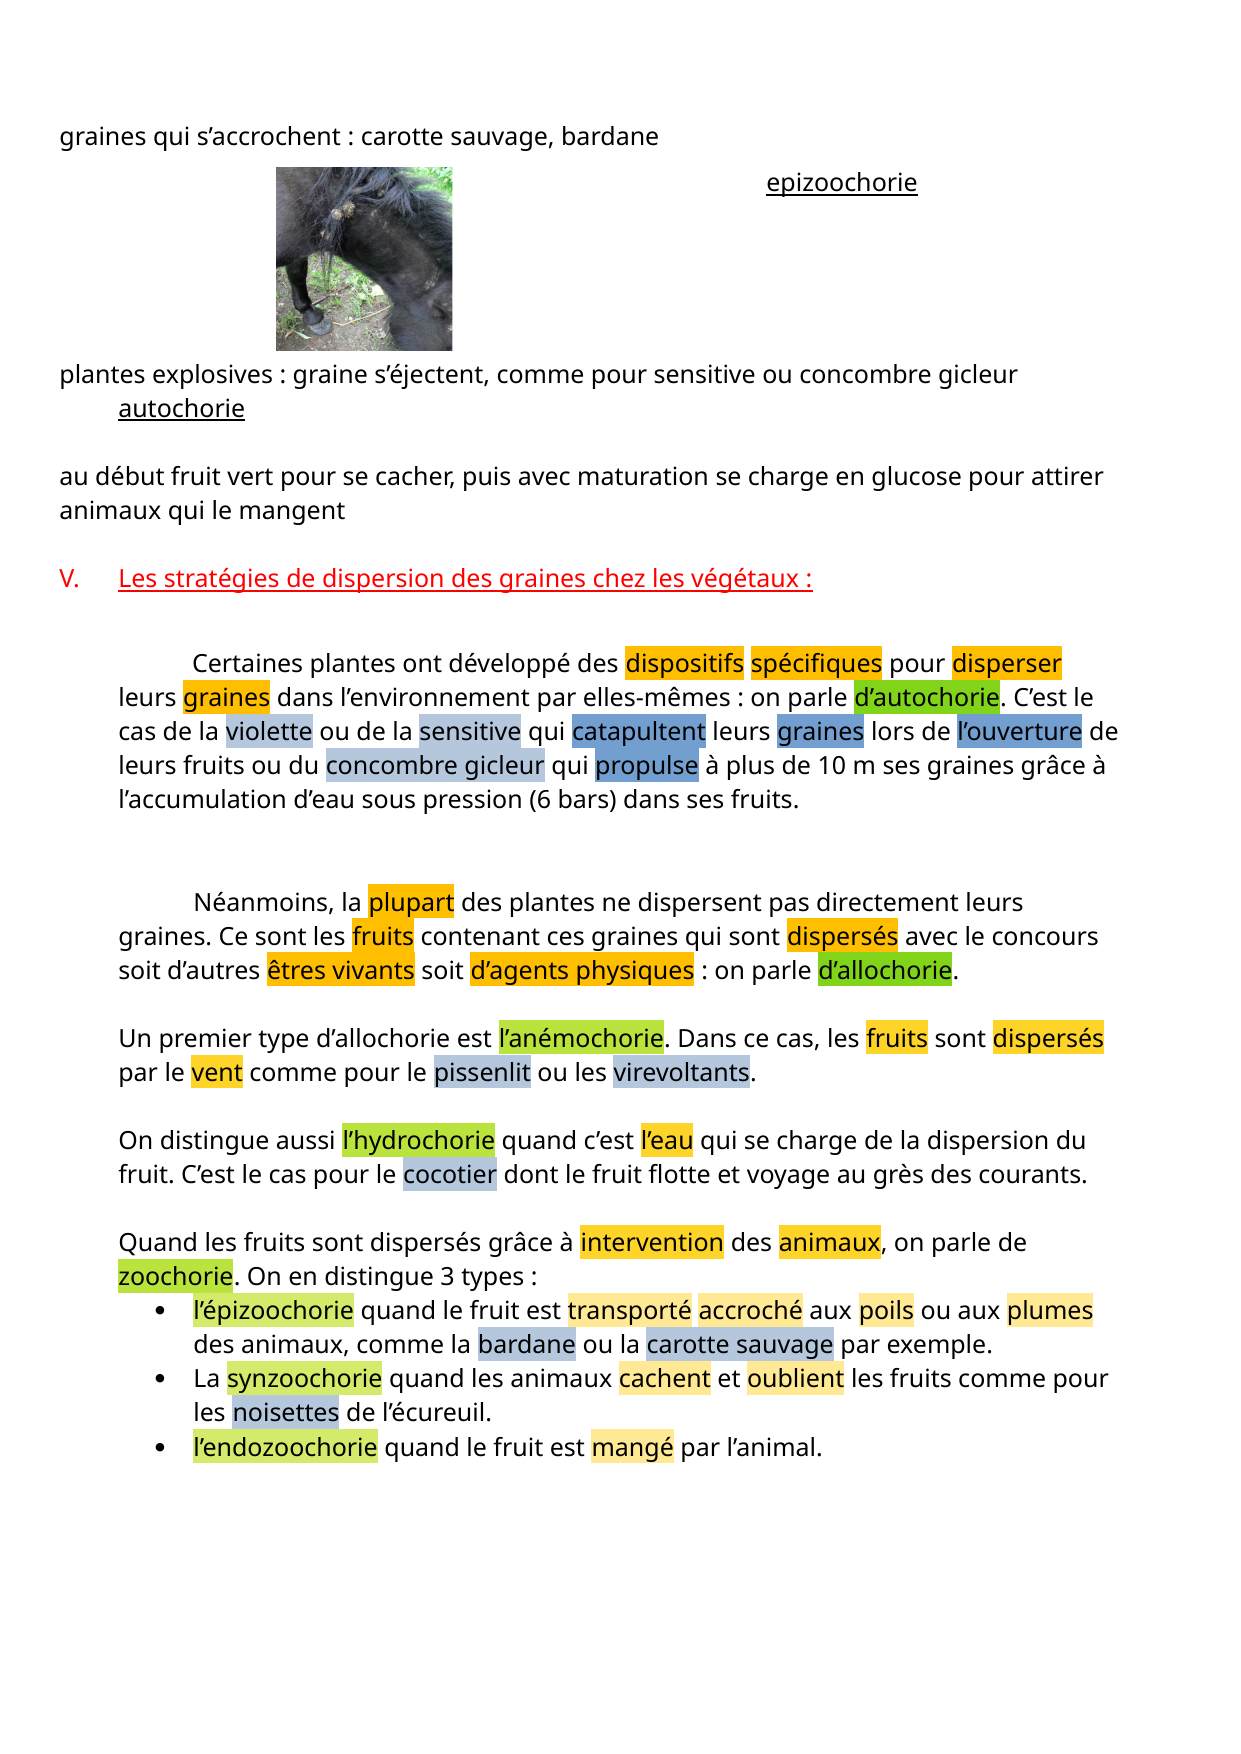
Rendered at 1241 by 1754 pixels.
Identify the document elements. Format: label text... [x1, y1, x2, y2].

list l’endozoochorie quand le fruit est mangé par l’animal. [156, 1429, 1122, 1463]
text plantes explosives : graine s’éjectent, comme pour sensitive ou concombre gicleur autochorie [59, 357, 1122, 425]
text Certaines plantes ont développé des dispositifs spécifiques pour disperser leurs graines dans l’environnement par elles-mêmes : on parle d’autochorie. C’est le cas de la violette ou de la sensitive qui catapultent leurs graines lors de l’ouverture de leurs fruits ou du concombre gicleur qui propulse à plus de 10 m ses graines grâce à l’accumulation d’eau sous pression (6 bars) dans ses fruits. [118, 646, 1122, 816]
text Un premier type d’allochorie est l’anémochorie. Dans ce cas, les fruits sont dispersés par le vent comme pour le pissenlit ou les virevoltants. [118, 1020, 1122, 1088]
list La synzoochorie quand les animaux cachent et oublient les fruits comme pour les noisettes de l’écureuil. [156, 1361, 1122, 1429]
text au début fruit vert pour se cacher, puis avec maturation se charge en glucose pour attirer animaux qui le mangent [59, 459, 1122, 527]
list Les stratégies de dispersion des graines chez les végétaux : [59, 561, 1122, 595]
list l’épizoochorie quand le fruit est transporté accroché aux poils ou aux plumes des animaux, comme la bardane ou la carotte sauvage par exemple. [156, 1293, 1122, 1361]
picture [276, 167, 453, 351]
text graines qui s’accrochent : carotte sauvage, bardane [59, 118, 1122, 152]
text Néanmoins, la plupart des plantes ne dispersent pas directement leurs graines. Ce sont les fruits contenant ces graines qui sont dispersés avec le concours soit d’autres êtres vivants soit d’agents physiques : on parle d’allochorie. [118, 884, 1122, 986]
text Quand les fruits sont dispersés grâce à intervention des animaux, on parle de zoochorie. On en distingue 3 types : [118, 1225, 1122, 1293]
text On distingue aussi l’hydrochorie quand c’est l’eau qui se charge de la dispersion du fruit. C’est le cas pour le cocotier dont le fruit flotte et voyage au grès des courants. [118, 1123, 1122, 1191]
